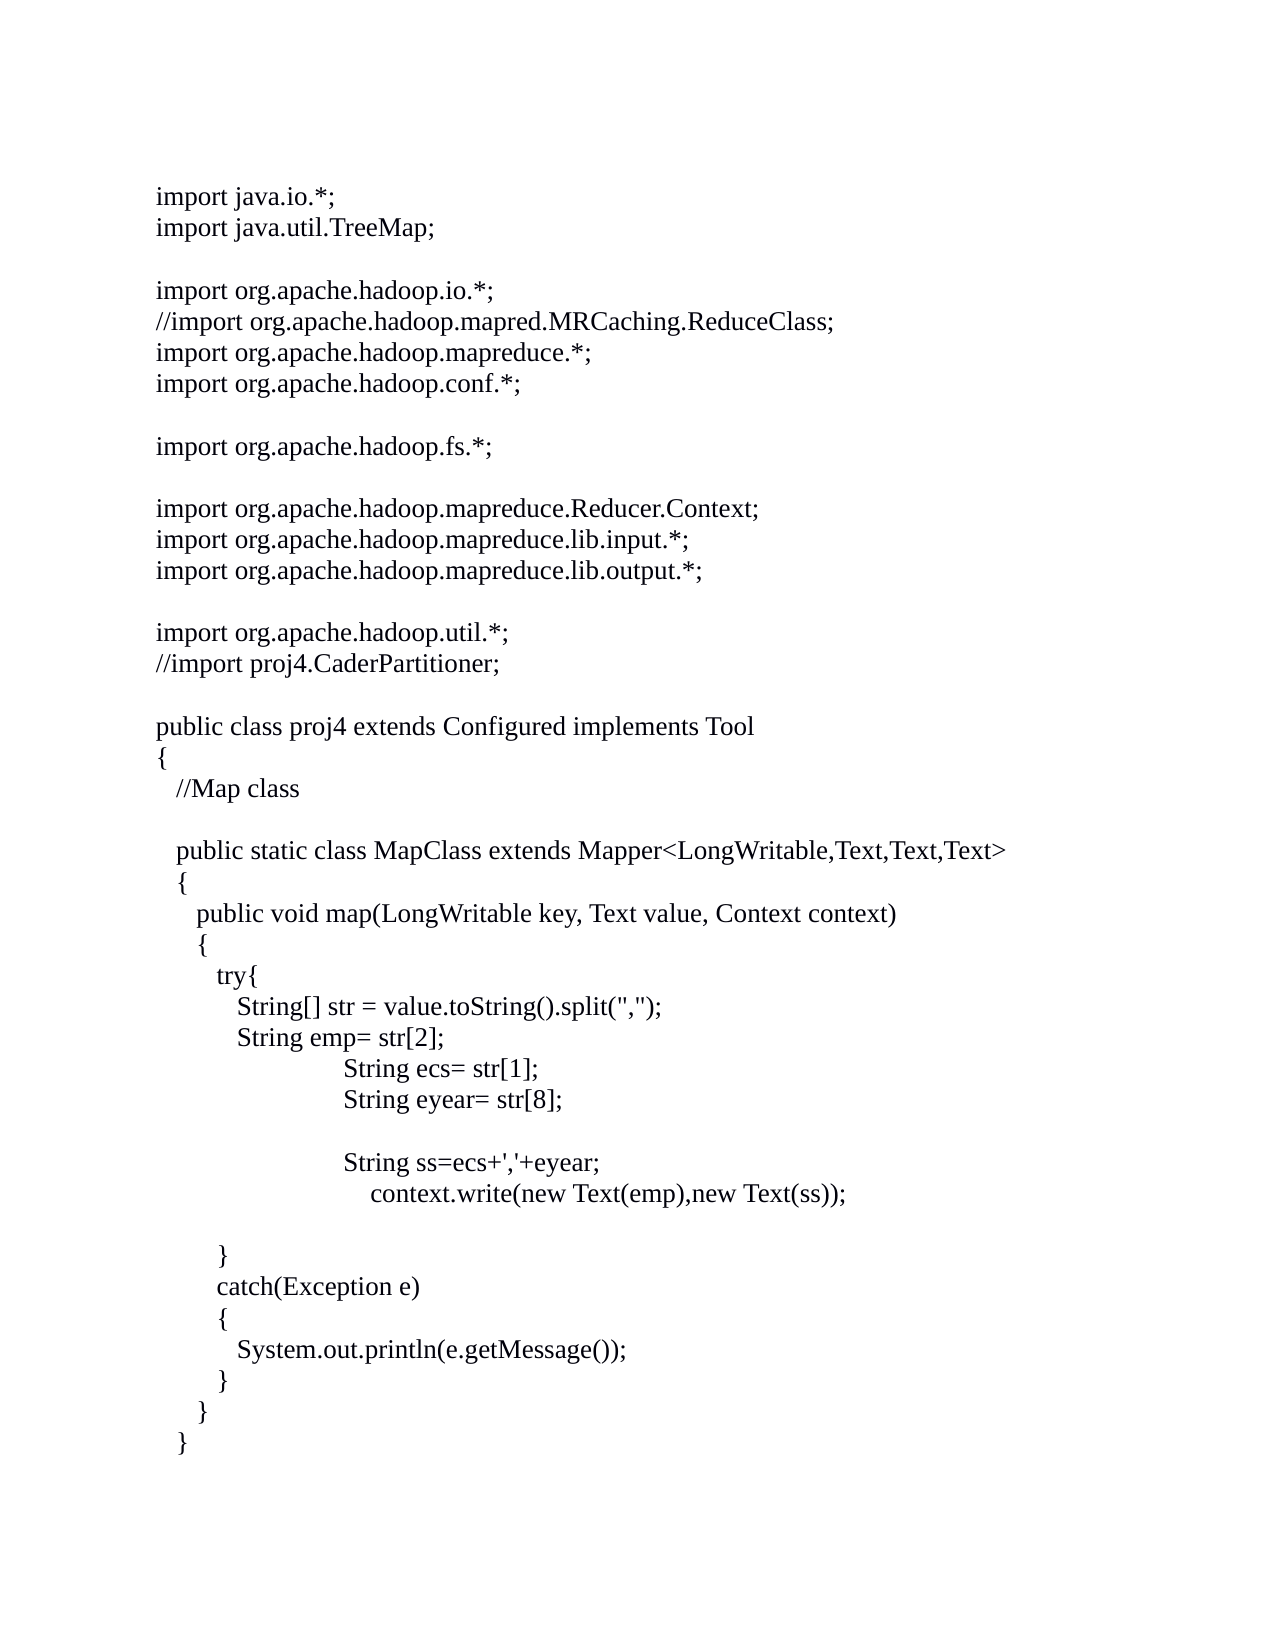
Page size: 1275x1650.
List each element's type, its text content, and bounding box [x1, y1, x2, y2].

text } [156, 1364, 1157, 1395]
text String emp= str[2]; [156, 1021, 1157, 1052]
text import org.apache.hadoop.io.*; [156, 274, 1157, 305]
text { [156, 928, 1157, 959]
text //Map class [156, 772, 1157, 803]
text { [156, 1302, 1157, 1333]
text String ss=ecs+','+eyear; [156, 1146, 1157, 1177]
text context.write(new Text(emp),new Text(ss)); [156, 1177, 1157, 1208]
text import org.apache.hadoop.mapreduce.Reducer.Context; [156, 492, 1157, 523]
text import org.apache.hadoop.util.*; [156, 616, 1157, 648]
text import org.apache.hadoop.mapreduce.lib.input.*; [156, 523, 1157, 554]
text //import org.apache.hadoop.mapred.MRCaching.ReduceClass; [156, 305, 1157, 336]
text String[] str = value.toString().split(","); [156, 990, 1157, 1021]
text } [156, 1395, 1157, 1426]
text import java.io.*; [156, 180, 1157, 212]
text { [156, 866, 1157, 897]
text public void map(LongWritable key, Text value, Context context) [156, 897, 1157, 928]
text public static class MapClass extends Mapper<LongWritable,Text,Text,Text> [156, 834, 1157, 866]
text import org.apache.hadoop.mapreduce.*; [156, 336, 1157, 367]
text import org.apache.hadoop.conf.*; [156, 367, 1157, 398]
text } [156, 1426, 1157, 1457]
text import org.apache.hadoop.mapreduce.lib.output.*; [156, 554, 1157, 585]
text String eyear= str[8]; [156, 1084, 1157, 1115]
text String ecs= str[1]; [156, 1052, 1157, 1084]
text import java.util.TreeMap; [156, 212, 1157, 243]
text //import proj4.CaderPartitioner; [156, 648, 1157, 679]
text catch(Exception e) [156, 1271, 1157, 1302]
text } [156, 1239, 1157, 1271]
text { [156, 741, 1157, 772]
text public class proj4 extends Configured implements Tool [156, 710, 1157, 741]
text System.out.println(e.getMessage()); [156, 1333, 1157, 1364]
text import org.apache.hadoop.fs.*; [156, 429, 1157, 461]
text try{ [156, 959, 1157, 990]
